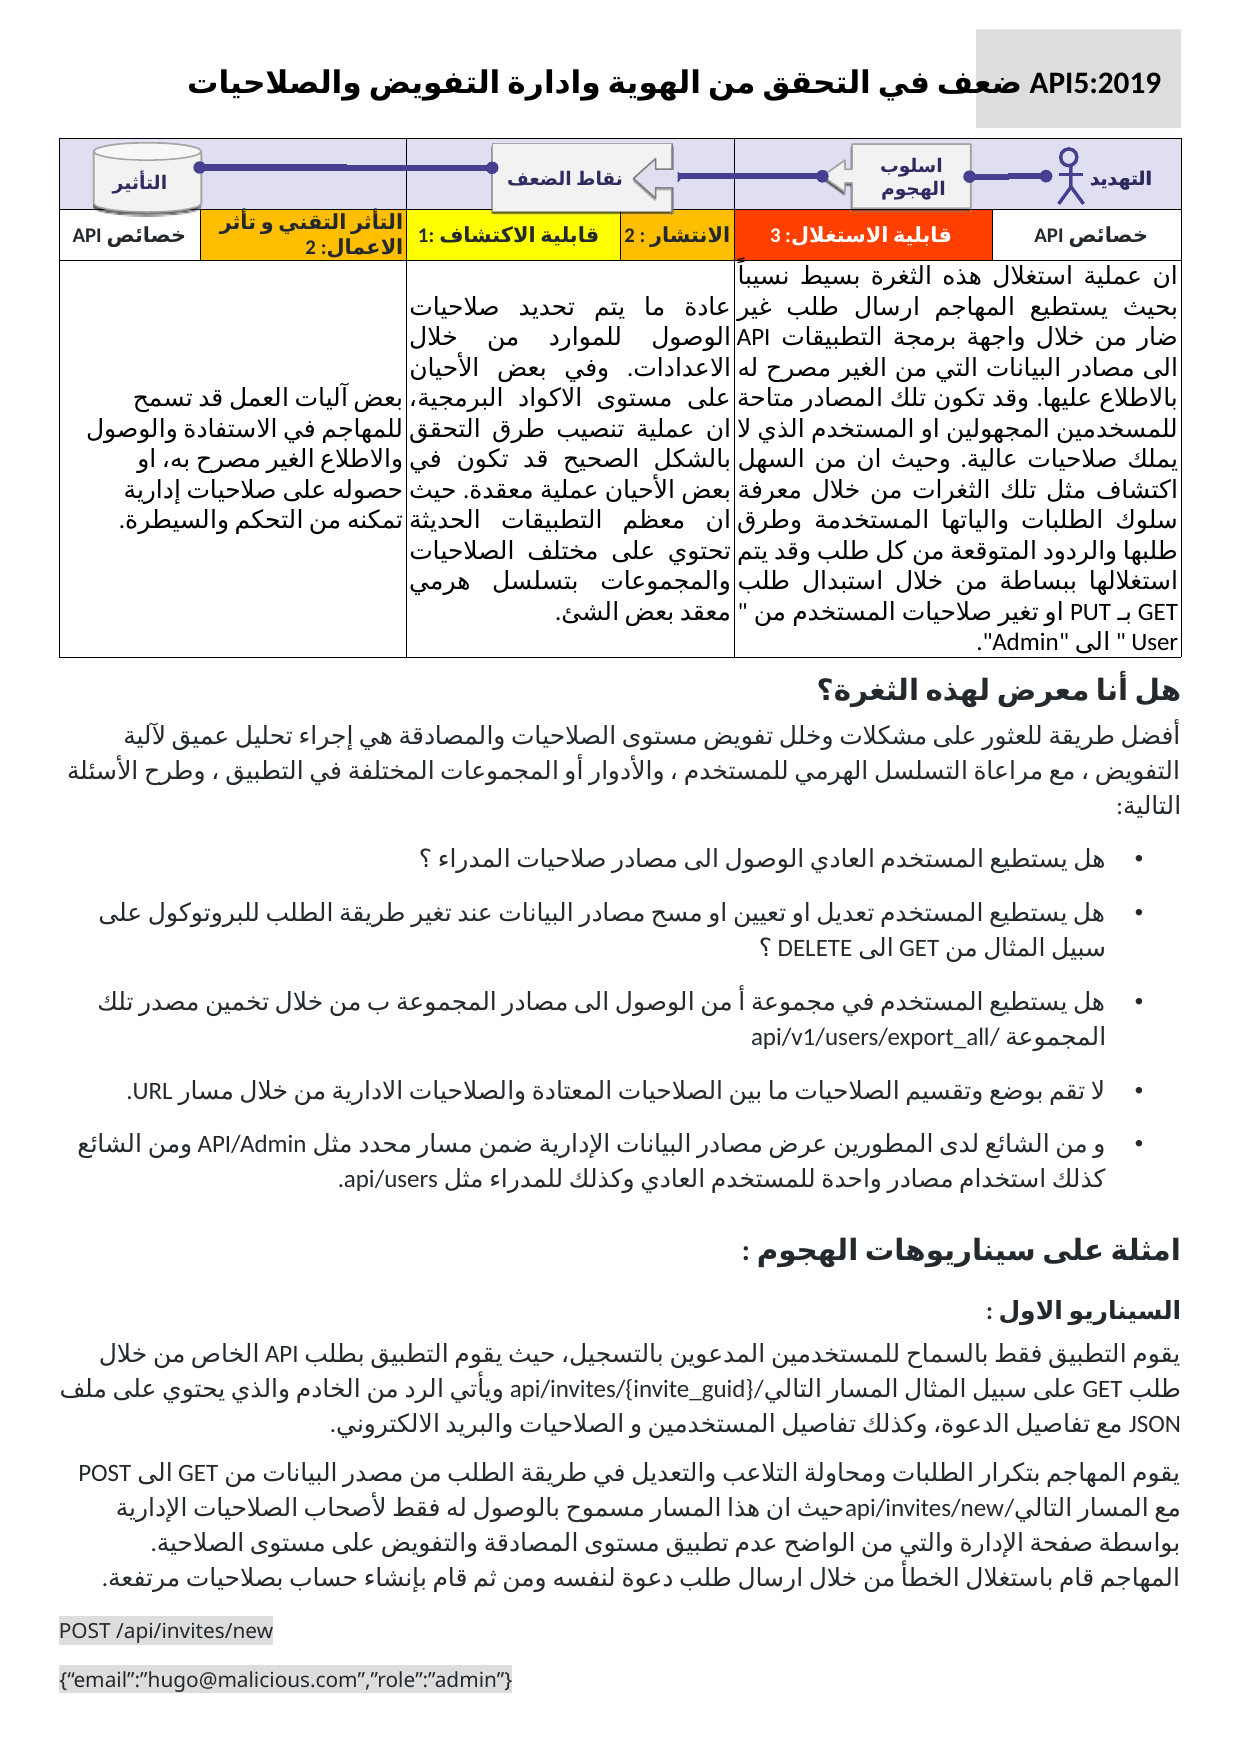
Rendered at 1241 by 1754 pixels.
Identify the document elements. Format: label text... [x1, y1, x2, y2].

text يقوم التطبيق فقط بالسماح للمستخدمين المدعوين بالتسجيل، حيث يقوم التطبيق بطلب API الخاص من خلال طلب GET على سبيل المثال المسار التالي/api/invites/{invite_guid} ويأتي الرد من الخادم والذي يحتوي على ملف JSON مع تفاصيل الدعوة، وكذلك تفاصيل المستخدمين و الصلاحيات والبريد الالكتروني. [59, 1338, 1181, 1438]
text POST /api/invites/new [59, 1616, 1181, 1645]
text المهاجم قام باستغلال الخطأ من خلال ارسال طلب دعوة لنفسه ومن ثم قام بإنشاء حساب بصلاحيات مرتفعة. [59, 1562, 1181, 1593]
list هل يستطيع المستخدم تعديل او تعيين او مسح مصادر البيانات عند تغير طريقة الطلب للبروتوكول على سبيل المثال من GET الى DELETE ؟ [59, 897, 1144, 963]
text يقوم المهاجم بتكرار الطلبات ومحاولة التلاعب والتعديل في طريقة الطلب من مصدر البيانات من GET الى POST مع المسار التالي/api/invites/newحيث ان هذا المسار مسموح بالوصول له فقط لأصحاب الصلاحيات الإدارية بواسطة صفحة الإدارة والتي من الواضح عدم تطبيق مستوى المصادقة والتفويض على مستوى الصلاحية. [59, 1457, 1181, 1558]
list هل يستطيع المستخدم في مجموعة أ من الوصول الى مصادر المجموعة ب من خلال تخمين مصدر تلك المجموعة /api/v1/users/export_all [59, 986, 1144, 1052]
table_cell ان عملية استغلال هذه الثغرة بسيط نسيباً بحيث يستطيع المهاجم ارسال طلب غير ضار من خلال واجهة برمجة التطبيقات API الى مصادر البيانات التي من الغير مصرح له بالاطلاع عليها. وقد تكون تلك المصادر متاحة للمسخدمين المجهولين او المستخدم الذي لا يملك صلاحيات عالية. وحيث ان من السهل اكتشاف مثل تلك الثغرات من خلال معرفة سلوك الطلبات والياتها المستخدمة وطرق طلبها والردود المتوقعة من كل طلب وقد يتم استغلالها ببساطة من خلال استبدال طلب GET بـ PUT او تغير صلاحيات المستخدم من "User " الى "Admin". [735, 261, 1181, 657]
table_cell خصائص API [993, 210, 1181, 260]
table_cell قابلية الاستغلال: 3 [735, 210, 992, 260]
text {“email”:”hugo@malicious.com”,”role”:”admin”} [59, 1665, 1181, 1693]
table_header [60, 139, 200, 209]
table_cell خصائص API [60, 210, 200, 260]
table_header [407, 171, 491, 209]
subtitle هل أنا معرض لهذه الثغرة؟ [59, 672, 1181, 707]
table_header [620, 139, 734, 173]
table_cell بعض آليات العمل قد تسمح للمهاجم في الاستفادة والوصول والاطلاع الغير مصرح به، او حصوله على صلاحيات إدارية تمكنه من التحكم والسيطرة. [60, 261, 406, 657]
table_header [972, 180, 992, 209]
subtitle امثلة على سيناريوهات الهجوم : [59, 1232, 1181, 1268]
table_header [992, 139, 1181, 209]
table_header [200, 139, 406, 165]
subtitle السيناريو الاول : [59, 1295, 1181, 1325]
table_cell التأثر التقني و تأثر الاعمال: 2 [201, 210, 406, 260]
table_header [735, 179, 850, 209]
table_cell عادة ما يتم تحديد صلاحيات الوصول للموارد من خلال الاعدادات. وفي بعض الأحيان على مستوى الاكواد البرمجية، ان عملية تنصيب طرق التحقق بالشكل الصحيح قد تكون في بعض الأحيان عملية معقدة. حيث ان معظم التطبيقات الحديثة تحتوي على مختلف الصلاحيات والمجموعات بتسلسل هرمي معقد بعض الشئ. [407, 261, 734, 657]
table_header [407, 139, 620, 165]
list هل يستطيع المستخدم العادي الوصول الى مصادر صلاحيات المدراء ؟ [59, 844, 1144, 874]
table_cell قابلية الاكتشاف :1 [407, 210, 620, 260]
table_header [202, 171, 406, 209]
table_cell الانتشار : 2 [621, 210, 734, 260]
table_header [735, 139, 992, 174]
table_header [674, 179, 734, 209]
list لا تقم بوضع وتقسيم الصلاحيات ما بين الصلاحيات المعتادة والصلاحيات الادارية من خلال مسار URL. [59, 1075, 1144, 1105]
text أفضل طريقة للعثور على مشكلات وخلل تفويض مستوى الصلاحيات والمصادقة هي إجراء تحليل عميق لآلية التفويض ، مع مراعاة التسلسل الهرمي للمستخدم ، والأدوار أو المجموعات المختلفة في التطبيق ، وطرح الأسئلة التالية: [59, 720, 1181, 820]
list و من الشائع لدى المطورين عرض مصادر البيانات الإدارية ضمن مسار محدد مثل API/Admin ومن الشائع كذلك استخدام مصادر واحدة للمستخدم العادي وكذلك للمدراء مثل api/users. [59, 1129, 1144, 1194]
